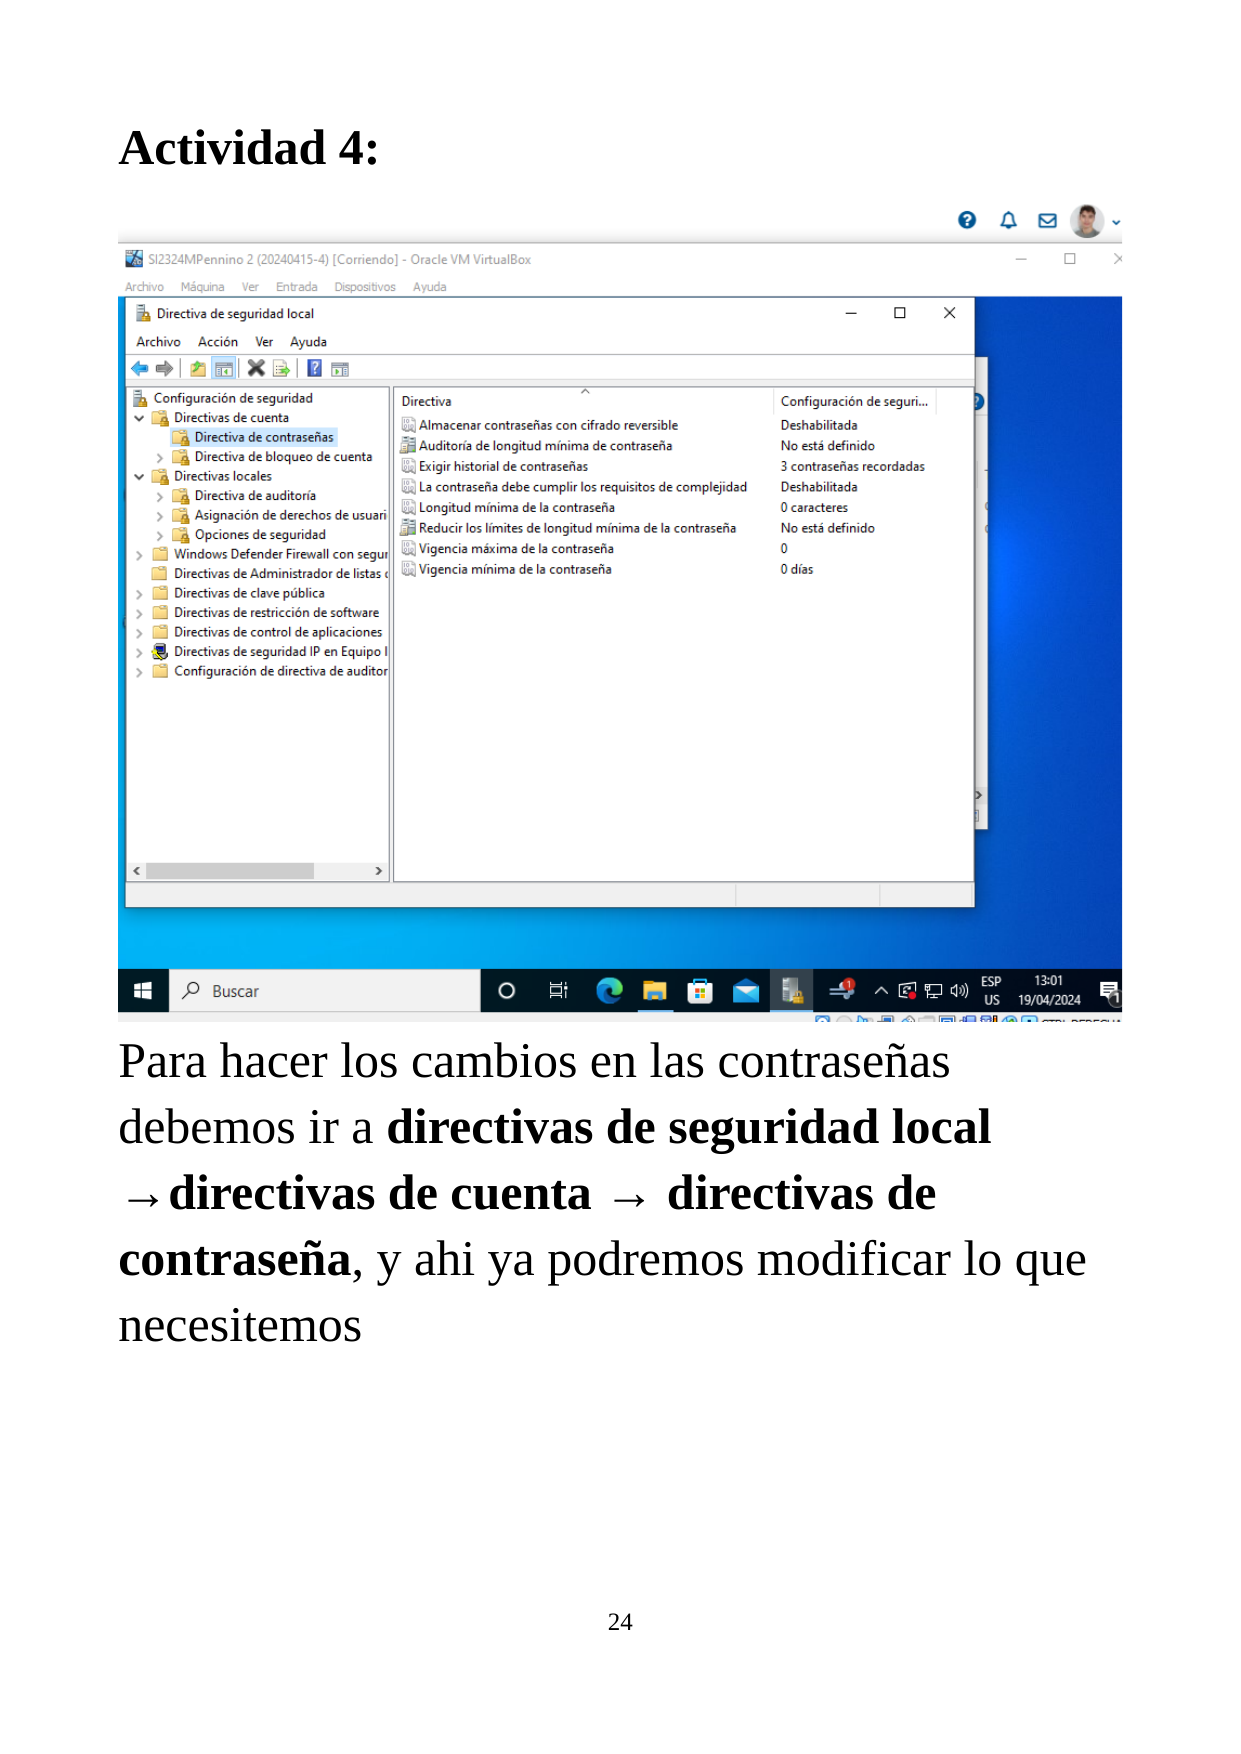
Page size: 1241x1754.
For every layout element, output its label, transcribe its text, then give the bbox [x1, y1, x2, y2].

text Actividad 4: [118, 118, 1122, 176]
text Para hacer los cambios en las contraseñas debemos ir a directivas de seguridad local →directivas de cuenta → directivas de contraseña, y ahi ya podremos modificar lo que necesitemos [118, 1022, 1122, 1352]
picture [118, 198, 1123, 1022]
